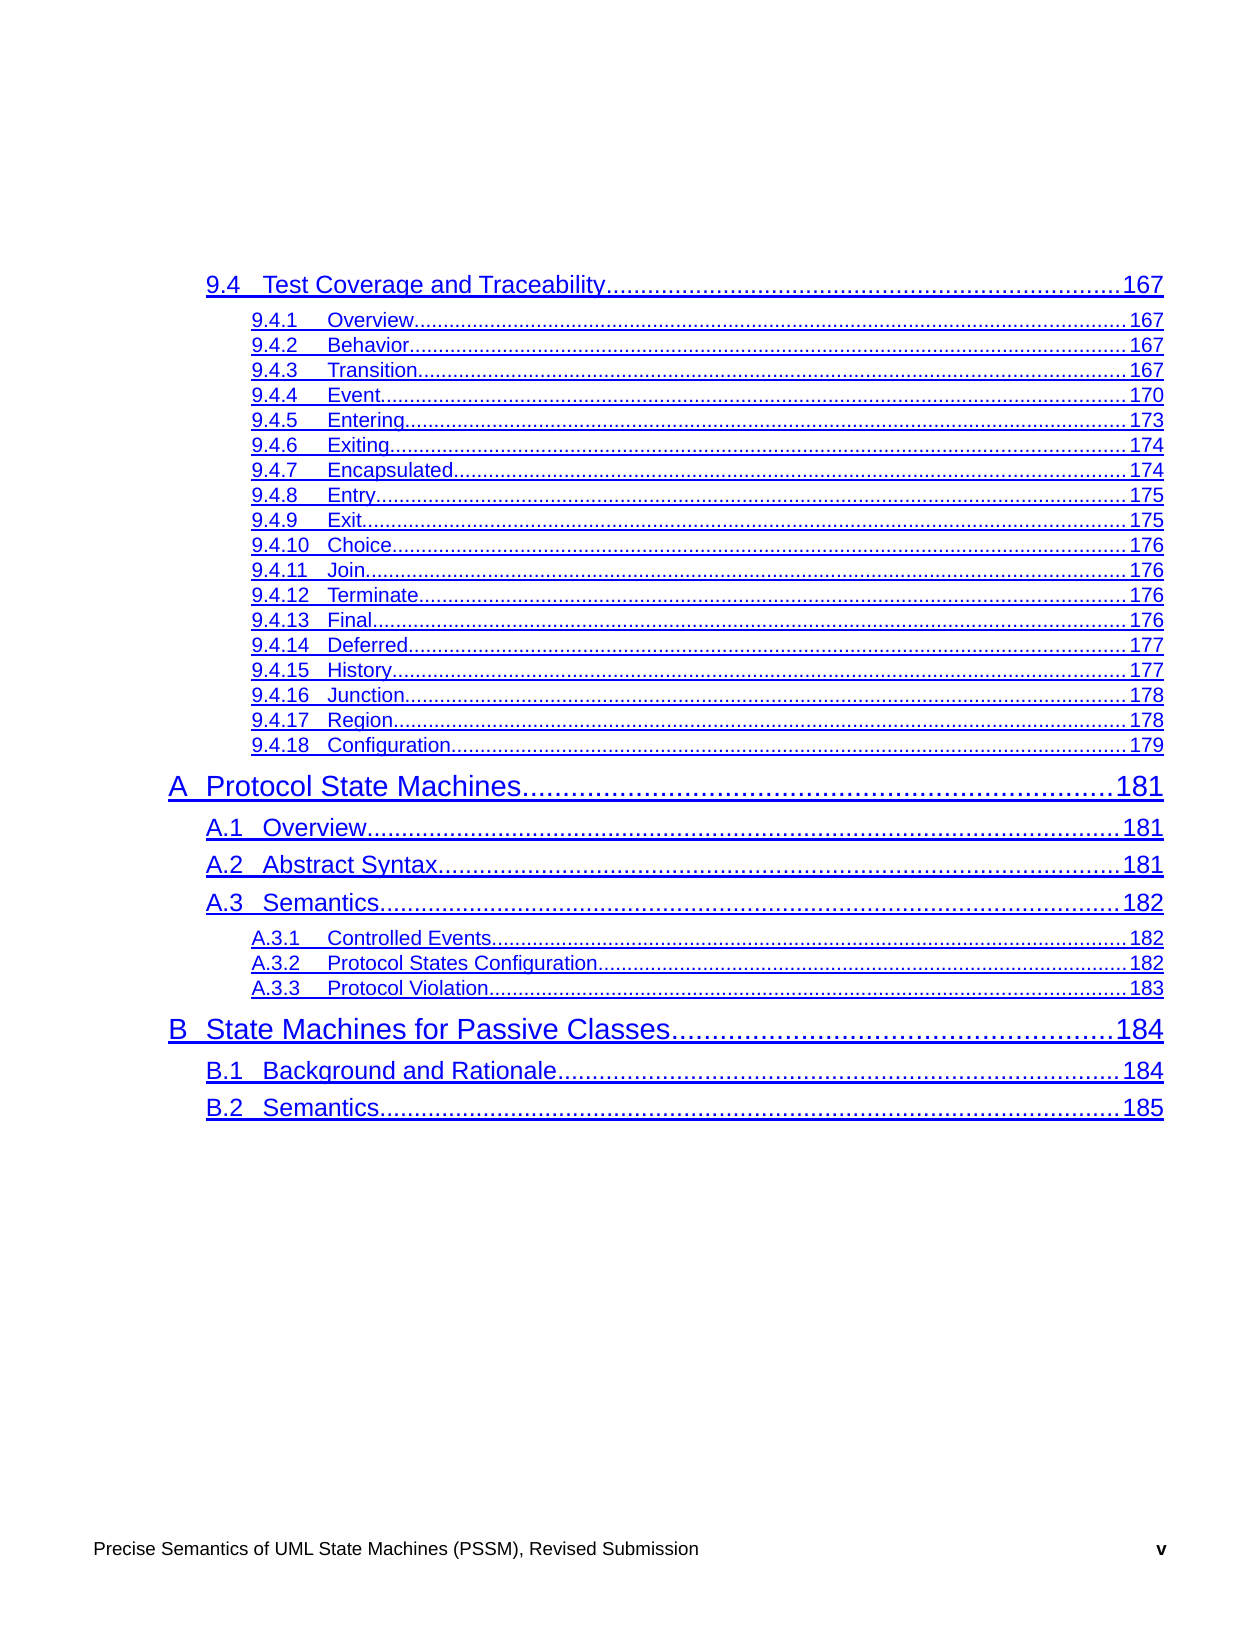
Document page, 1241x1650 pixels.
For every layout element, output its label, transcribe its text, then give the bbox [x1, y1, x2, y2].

text A Protocol State Machines 181 [168, 768, 1164, 799]
text 9.4.15 History 177 [251, 657, 1164, 679]
text A.2 Abstract Syntax 181 [206, 851, 1164, 875]
text 9.4.12 Terminate 176 [251, 582, 1164, 604]
text 9.4.9 Exit 175 [251, 507, 1164, 529]
text 9.4.8 Entry 175 [251, 482, 1164, 504]
text A.3 Semantics 182 [206, 888, 1164, 913]
text 9.4.10 Choice 176 [251, 532, 1164, 554]
text A.3.1 Controlled Events 182 [251, 925, 1164, 947]
text 9.4.16 Junction 178 [251, 682, 1164, 704]
text 9.4.11 Join 176 [251, 557, 1164, 579]
text 9.4.4 Event 170 [251, 382, 1164, 404]
text 9.4 Test Coverage and Traceability 167 [206, 270, 1164, 295]
text 9.4.1 Overview 167 [251, 307, 1164, 329]
text 9.4.7 Encapsulated 174 [251, 457, 1164, 479]
text A.3.2 Protocol States Configuration 182 [251, 950, 1164, 972]
text B State Machines for Passive Classes 184 [168, 1010, 1164, 1041]
text A.1 Overview 181 [206, 813, 1164, 838]
text B.1 Background and Rationale 184 [206, 1056, 1164, 1081]
text 9.4.14 Deferred 177 [251, 632, 1164, 654]
text 9.4.5 Entering 173 [251, 407, 1164, 429]
text 9.4.2 Behavior 167 [251, 332, 1164, 354]
text A.3.3 Protocol Violation 183 [251, 975, 1164, 997]
text 9.4.6 Exiting 174 [251, 432, 1164, 454]
text 9.4.3 Transition 167 [251, 357, 1164, 379]
text B.2 Semantics 185 [206, 1093, 1164, 1118]
text 9.4.17 Region 178 [251, 707, 1164, 729]
text 9.4.18 Configuration 179 [251, 732, 1164, 754]
text 9.4.13 Final 176 [251, 607, 1164, 629]
